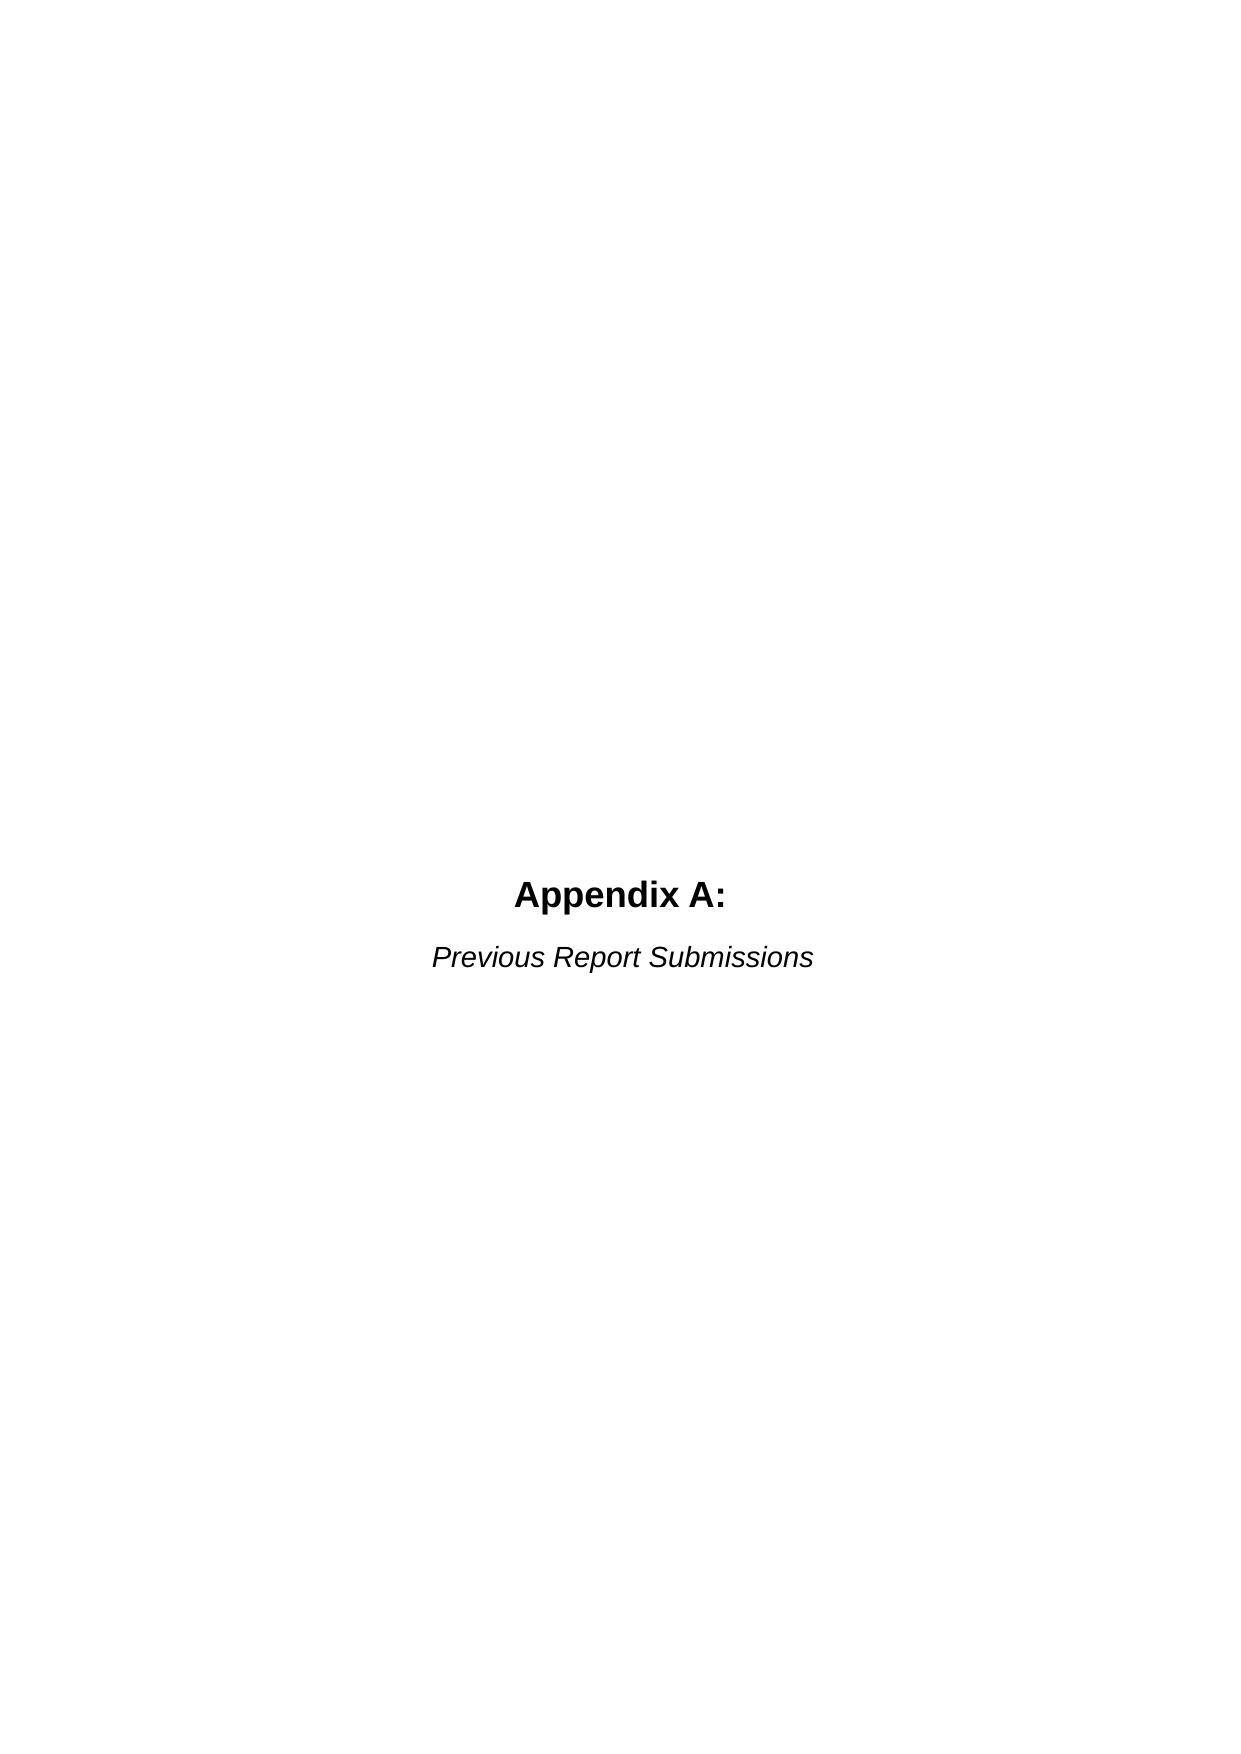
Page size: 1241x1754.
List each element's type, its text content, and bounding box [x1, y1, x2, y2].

subtitle Previous Report Submissions [118, 940, 1122, 974]
subtitle Appendix A: [118, 873, 1122, 915]
